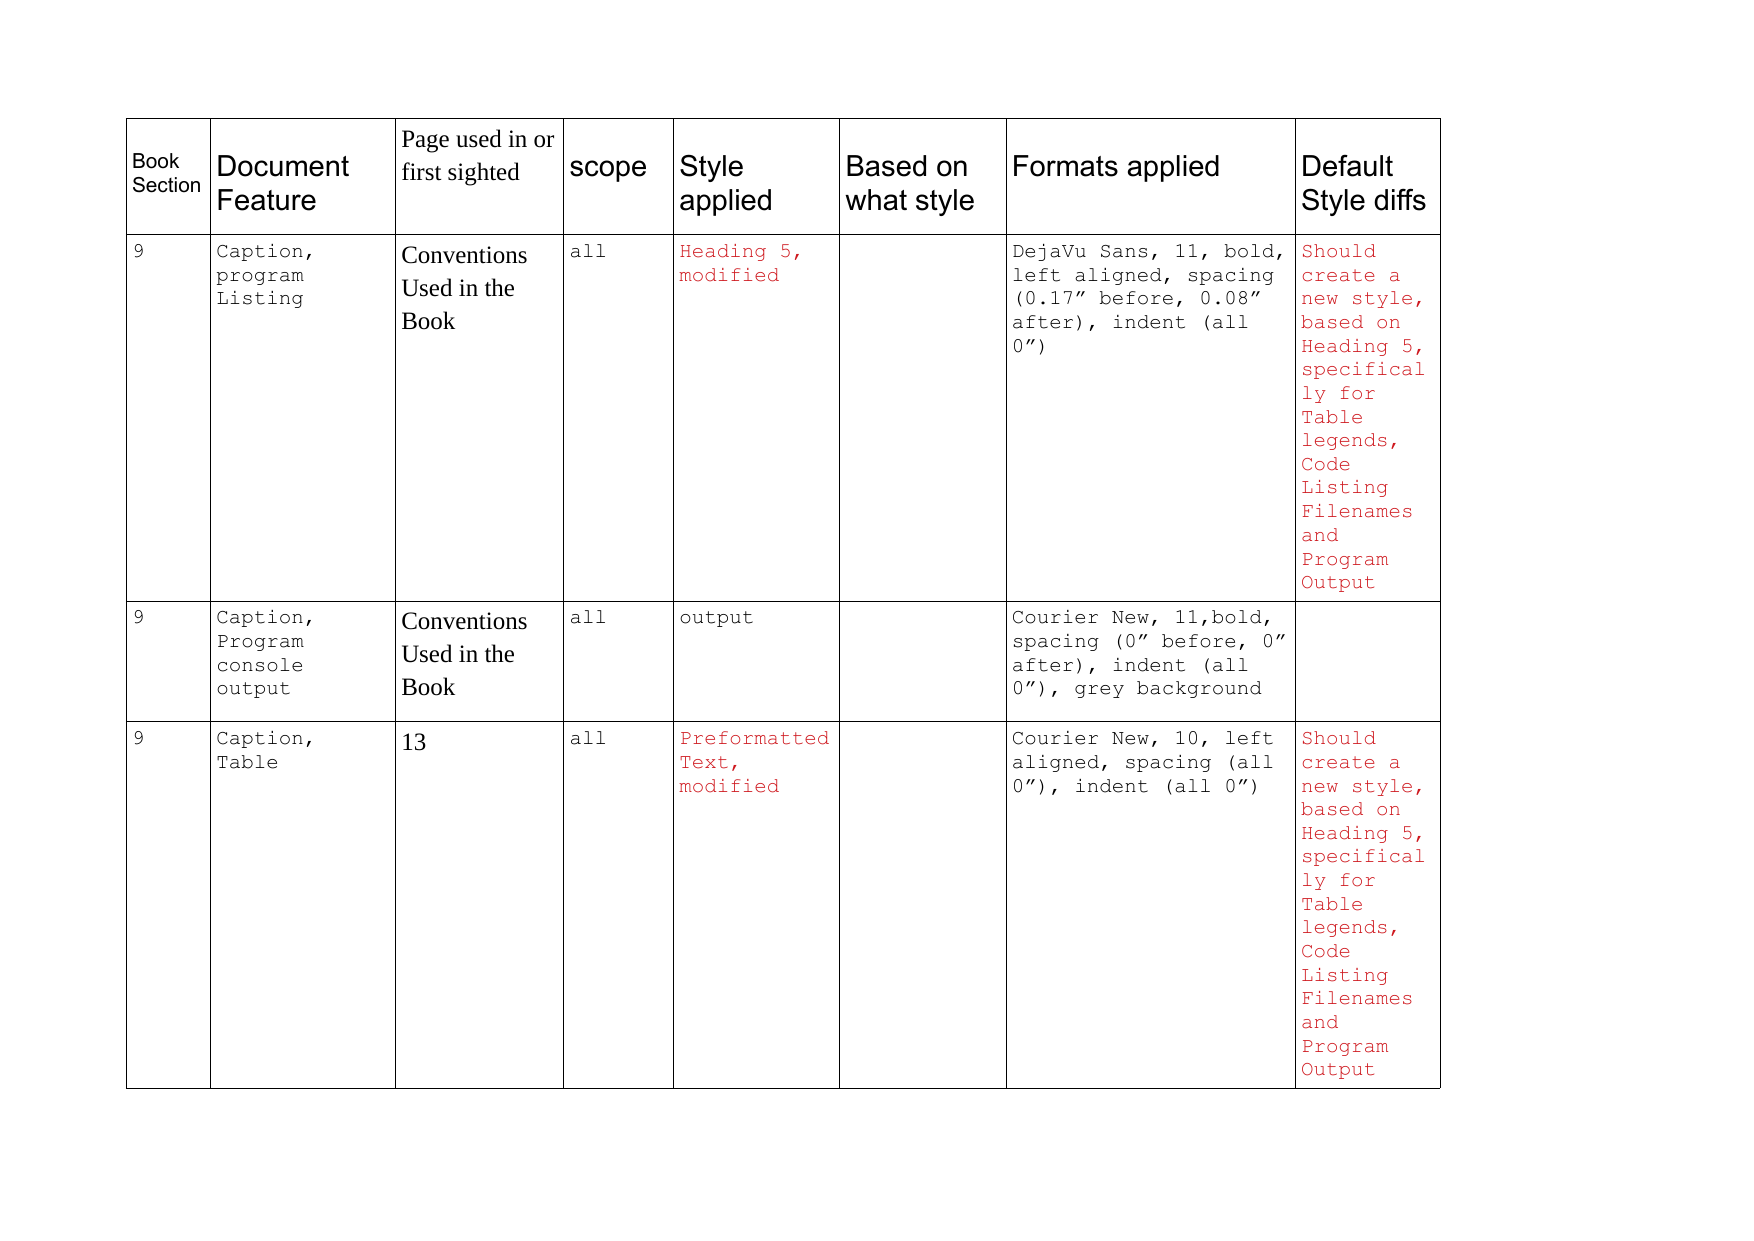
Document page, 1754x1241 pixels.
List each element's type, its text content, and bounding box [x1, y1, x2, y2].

table_cell all [564, 235, 673, 601]
table_header Based on what style [840, 119, 1006, 234]
table_cell 9 [127, 235, 210, 601]
table_cell 9 [127, 602, 210, 721]
table_header Document Feature [211, 119, 395, 234]
table_header scope [564, 119, 673, 234]
table_cell Heading 5, modified [674, 235, 839, 601]
table_cell [1296, 602, 1440, 721]
table_cell Courier New, 11,bold, spacing (0” before, 0” after), indent (all 0”), grey background [1007, 602, 1295, 721]
table_header Book Section [127, 119, 210, 234]
table_cell Conventions Used in the Book [396, 602, 563, 721]
table_cell Should create a new style, based on Heading 5, specifically for Table legends, Code Listing Filenames and Program Output [1296, 235, 1440, 601]
table_header Formats applied [1007, 119, 1295, 234]
table_cell 9 [127, 722, 210, 1088]
table_cell all [564, 722, 673, 1088]
table_cell [840, 235, 1006, 601]
table_cell [840, 722, 1006, 1088]
table_header Page used in or first sighted [396, 119, 563, 234]
table_cell Caption, program Listing [211, 235, 395, 601]
table_cell 13 [396, 722, 563, 1088]
table_cell DejaVu Sans, 11, bold, left aligned, spacing (0.17” before, 0.08” after), indent (all 0”) [1007, 235, 1295, 601]
table_header Style applied [674, 119, 839, 234]
table_cell Caption, Program console output [211, 602, 395, 721]
table_cell Preformatted Text, modified [674, 722, 839, 1088]
table_cell all [564, 602, 673, 721]
table_cell Should create a new style, based on Heading 5, specifically for Table legends, Code Listing Filenames and Program Output [1296, 722, 1440, 1088]
table_header Default Style diffs [1296, 119, 1440, 234]
table_cell Courier New, 10, left aligned, spacing (all 0”), indent (all 0”) [1007, 722, 1295, 1088]
table_cell Caption, Table [211, 722, 395, 1088]
table_cell Conventions Used in the Book [396, 235, 563, 601]
table_cell [840, 602, 1006, 721]
table_cell output [674, 602, 839, 721]
